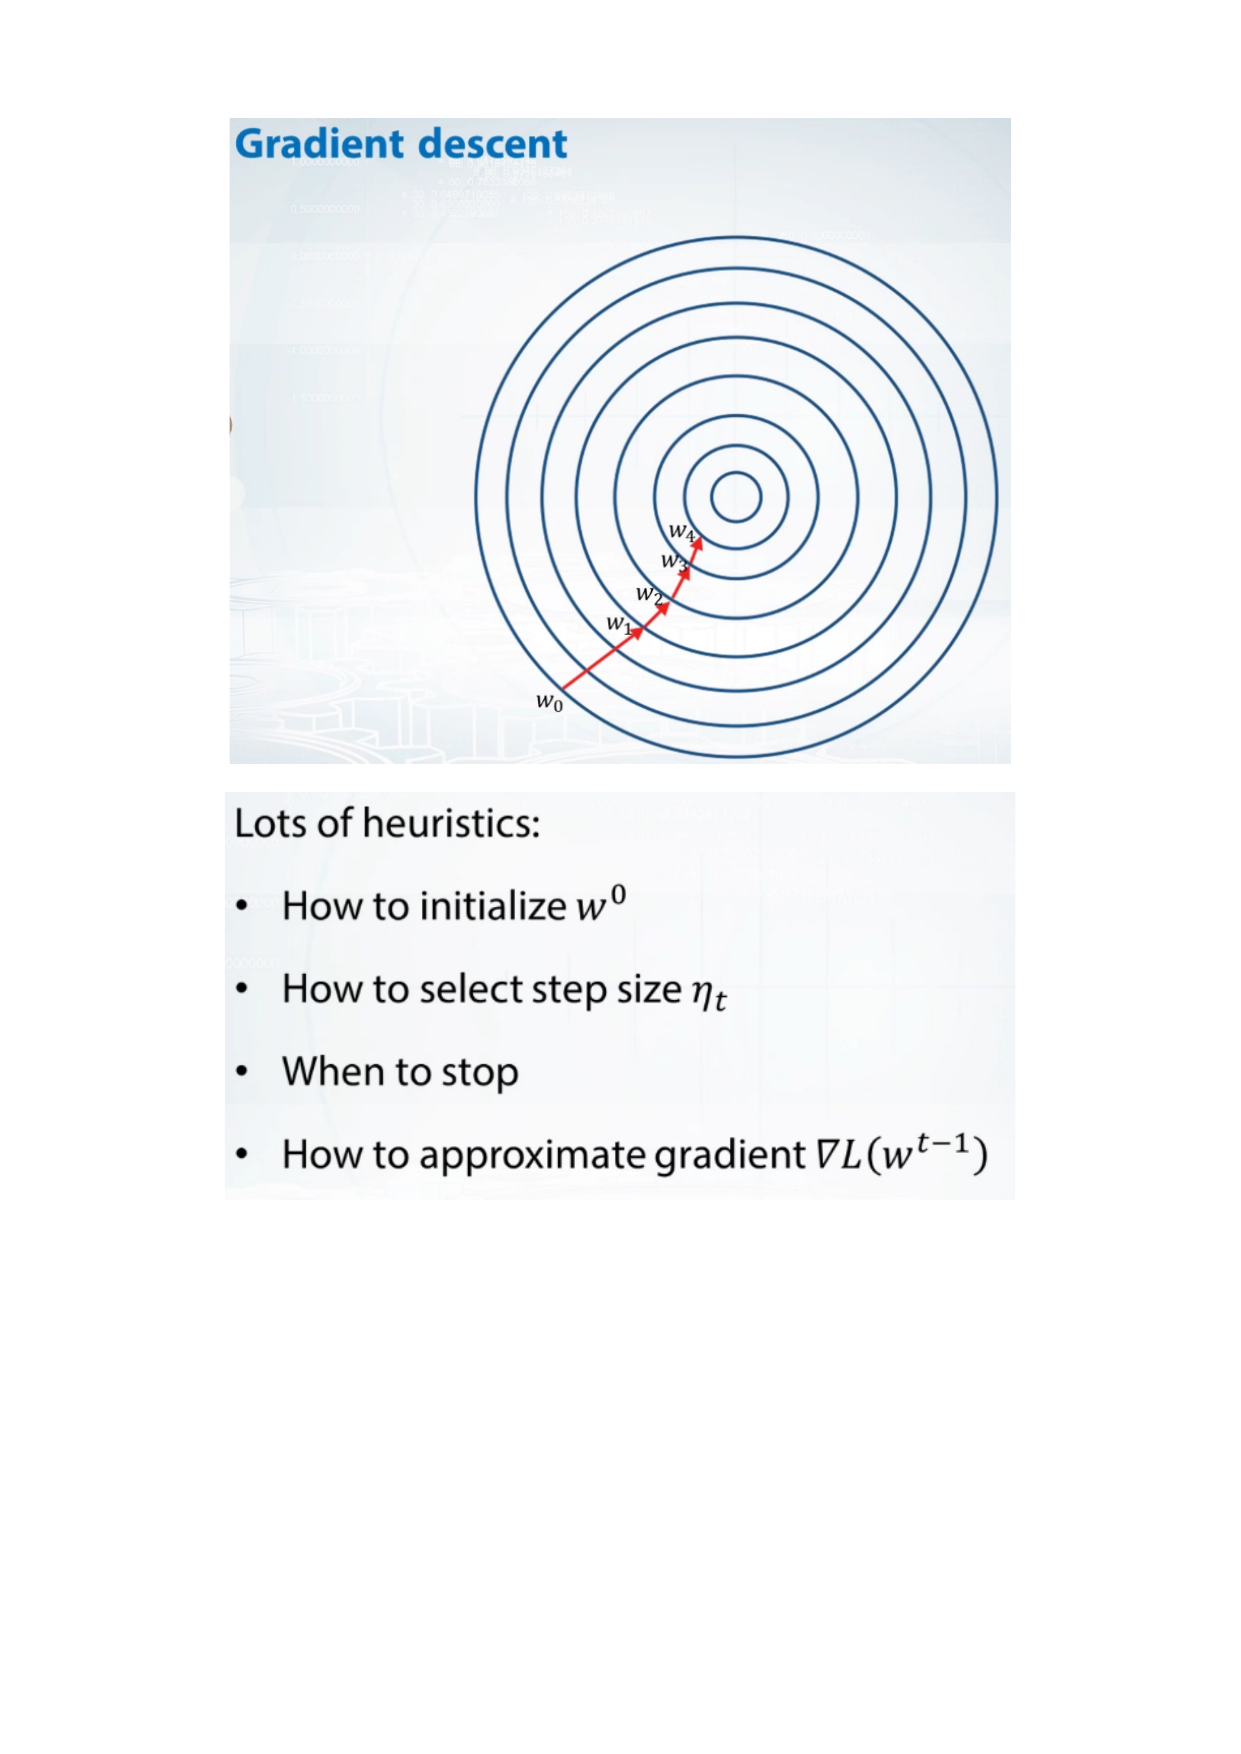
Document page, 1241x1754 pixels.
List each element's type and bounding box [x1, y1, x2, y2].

picture [224, 792, 1016, 1200]
picture [229, 118, 1011, 764]
